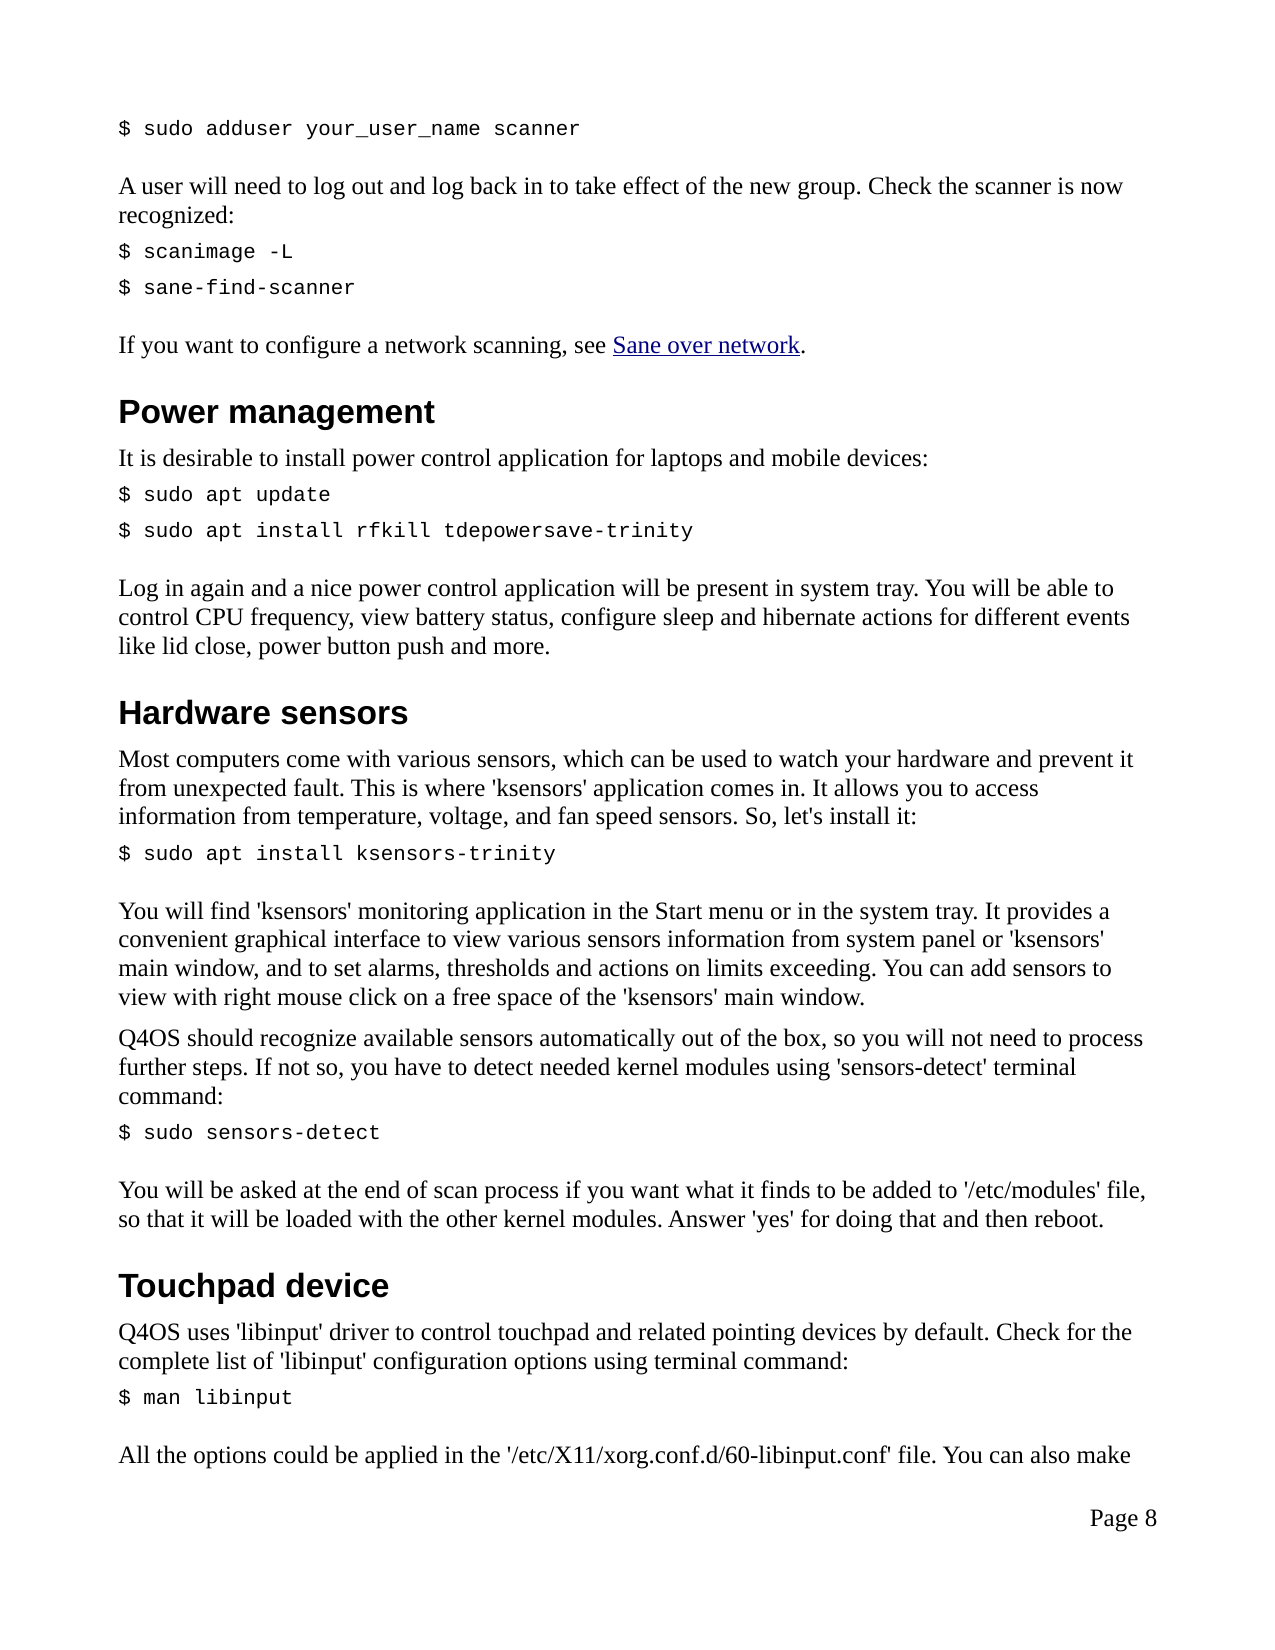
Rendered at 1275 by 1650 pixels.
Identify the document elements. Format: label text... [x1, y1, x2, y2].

text You will find 'ksensors' monitoring application in the Start menu or in the system tray. It provides a convenient graphical interface to view various sensors information from system panel or 'ksensors' main window, and to set alarms, thresholds and actions on limits exceeding. You can add sensors to view with right mouse click on a free space of the 'ksensors' main window. [118, 896, 1157, 1011]
text $ sudo apt install rfkill tdepowersave-trinity [118, 520, 1157, 544]
subtitle Power management [118, 392, 1157, 431]
text $ sudo sensors-detect [118, 1122, 1157, 1146]
text A user will need to log out and log back in to take effect of the new group. Check the scanner is now recognized: [118, 171, 1157, 229]
text $ sudo apt update [118, 484, 1157, 508]
text All the options could be applied in the '/etc/X11/xorg.conf.d/60-libinput.conf' file. You can also make [118, 1440, 1157, 1469]
text Log in again and a nice power control application will be present in system tray. You will be able to control CPU frequency, view battery status, configure sleep and hibernate actions for different events like lid close, power button push and more. [118, 573, 1157, 659]
text $ sane-find-scanner [118, 277, 1157, 301]
text Most computers come with various sensors, which can be used to watch your hardware and prevent it from unexpected fault. This is where 'ksensors' application comes in. It allows you to access information from temperature, voltage, and fan speed sensors. So, let's install it: [118, 744, 1157, 830]
text You will be asked at the end of scan process if you want what it finds to be added to '/etc/modules' file, so that it will be loaded with the other kernel modules. Answer 'yes' for doing that and then reboot. [118, 1175, 1157, 1233]
text It is desirable to install power control application for laptops and mobile devices: [118, 443, 1157, 472]
text $ sudo apt install ksensors-trinity [118, 843, 1157, 866]
text If you want to configure a network scanning, see Sane over network. [118, 330, 1157, 359]
subtitle Hardware sensors [118, 693, 1157, 731]
text Q4OS should recognize available sensors automatically out of the box, so you will not need to process further steps. If not so, you have to detect needed kernel modules using 'sensors-detect' terminal command: [118, 1023, 1157, 1109]
text $ sudo adduser your_user_name scanner [118, 118, 1157, 142]
text Q4OS uses 'libinput' driver to control touchpad and related pointing devices by default. Check for the complete list of 'libinput' configuration options using terminal command: [118, 1317, 1157, 1375]
subtitle Touchpad device [118, 1266, 1157, 1305]
text $ man libinput [118, 1387, 1157, 1411]
text $ scanimage -L [118, 241, 1157, 265]
